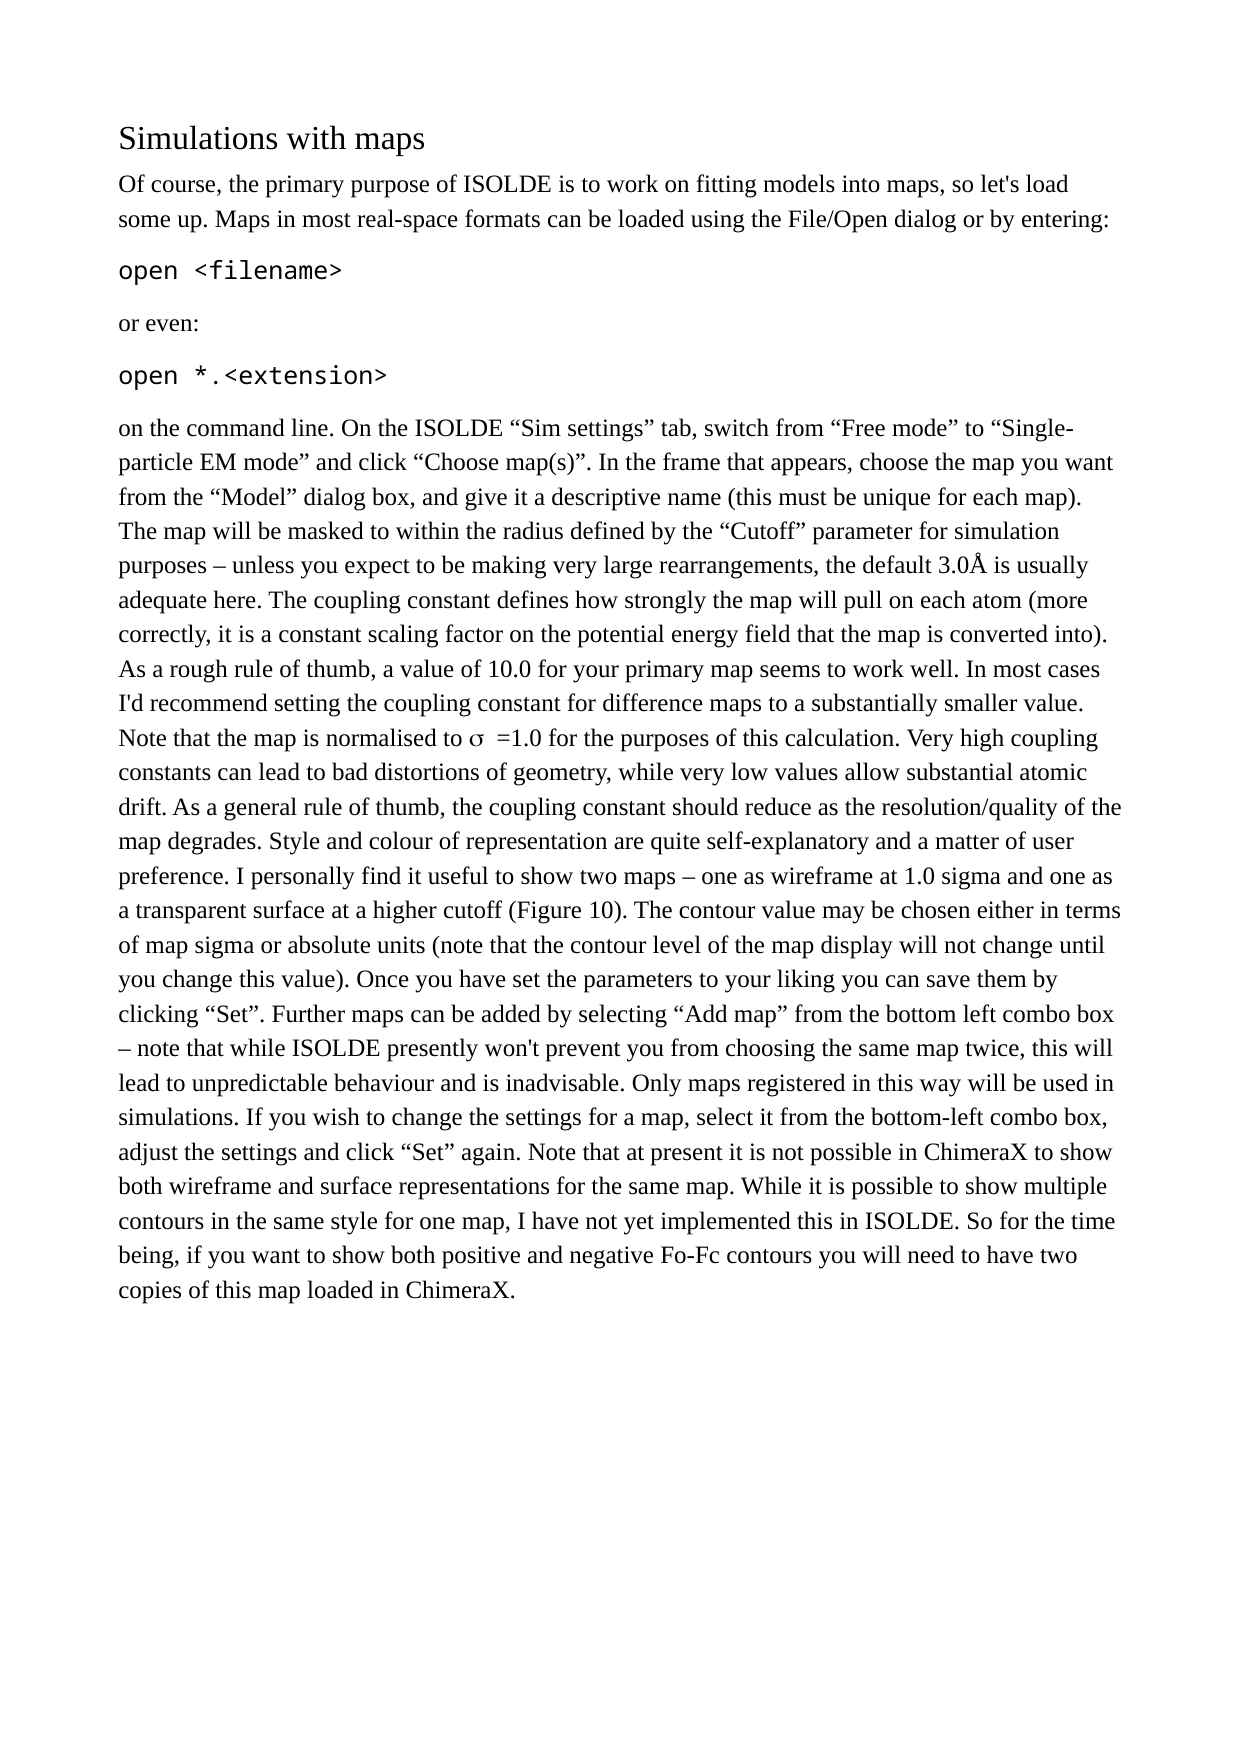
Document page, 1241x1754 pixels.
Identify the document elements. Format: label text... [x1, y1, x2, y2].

text open *.<extension> [118, 357, 1122, 391]
subtitle Simulations with maps [118, 118, 1122, 157]
text on the command line. On the ISOLDE “Sim settings” tab, switch from “Free mode” to “Single-particle EM mode” and click “Choose map(s)”. In the frame that appears, choose the map you want from the “Model” dialog box, and give it a descriptive name (this must be unique for each map). The map will be masked to within the radius defined by the “Cutoff” parameter for simulation purposes – unless you expect to be making very large rearrangements, the default 3.0Å is usually adequate here. The coupling constant defines how strongly the map will pull on each atom (more correctly, it is a constant scaling factor on the potential energy field that the map is converted into). As a rough rule of thumb, a value of 10.0 for your primary map seems to work well. In most cases I'd recommend setting the coupling constant for difference maps to a substantially smaller value. Note that the map is normalised to s =1.0 for the purposes of this calculation. Very high coupling constants can lead to bad distortions of geometry, while very low values allow substantial atomic drift. As a general rule of thumb, the coupling constant should reduce as the resolution/quality of the map degrades. Style and colour of representation are quite self-explanatory and a matter of user preference. I personally find it useful to show two maps – one as wireframe at 1.0 sigma and one as a transparent surface at a higher cutoff (Figure 10). The contour value may be chosen either in terms of map sigma or absolute units (note that the contour level of the map display will not change until you change this value). Once you have set the parameters to your liking you can save them by clicking “Set”. Further maps can be added by selecting “Add map” from the bottom left combo box – note that while ISOLDE presently won't prevent you from choosing the same map twice, this will lead to unpredictable behaviour and is inadvisable. Only maps registered in this way will be used in simulations. If you wish to change the settings for a map, select it from the bottom-left combo box, adjust the settings and click “Set” again. Note that at present it is not possible in ChimeraX to show both wireframe and surface representations for the same map. While it is possible to show multiple contours in the same style for one map, I have not yet implemented this in ISOLDE. So for the time being, if you want to show both positive and negative Fo-Fc contours you will need to have two copies of this map loaded in ChimeraX. [118, 413, 1122, 1303]
text Of course, the primary purpose of ISOLDE is to work on fitting models into maps, so let's load some up. Maps in most real-space formats can be loaded using the File/Open dialog or by entering: [118, 169, 1122, 232]
text or even: [118, 308, 1122, 337]
text open <filename> [118, 253, 1122, 287]
